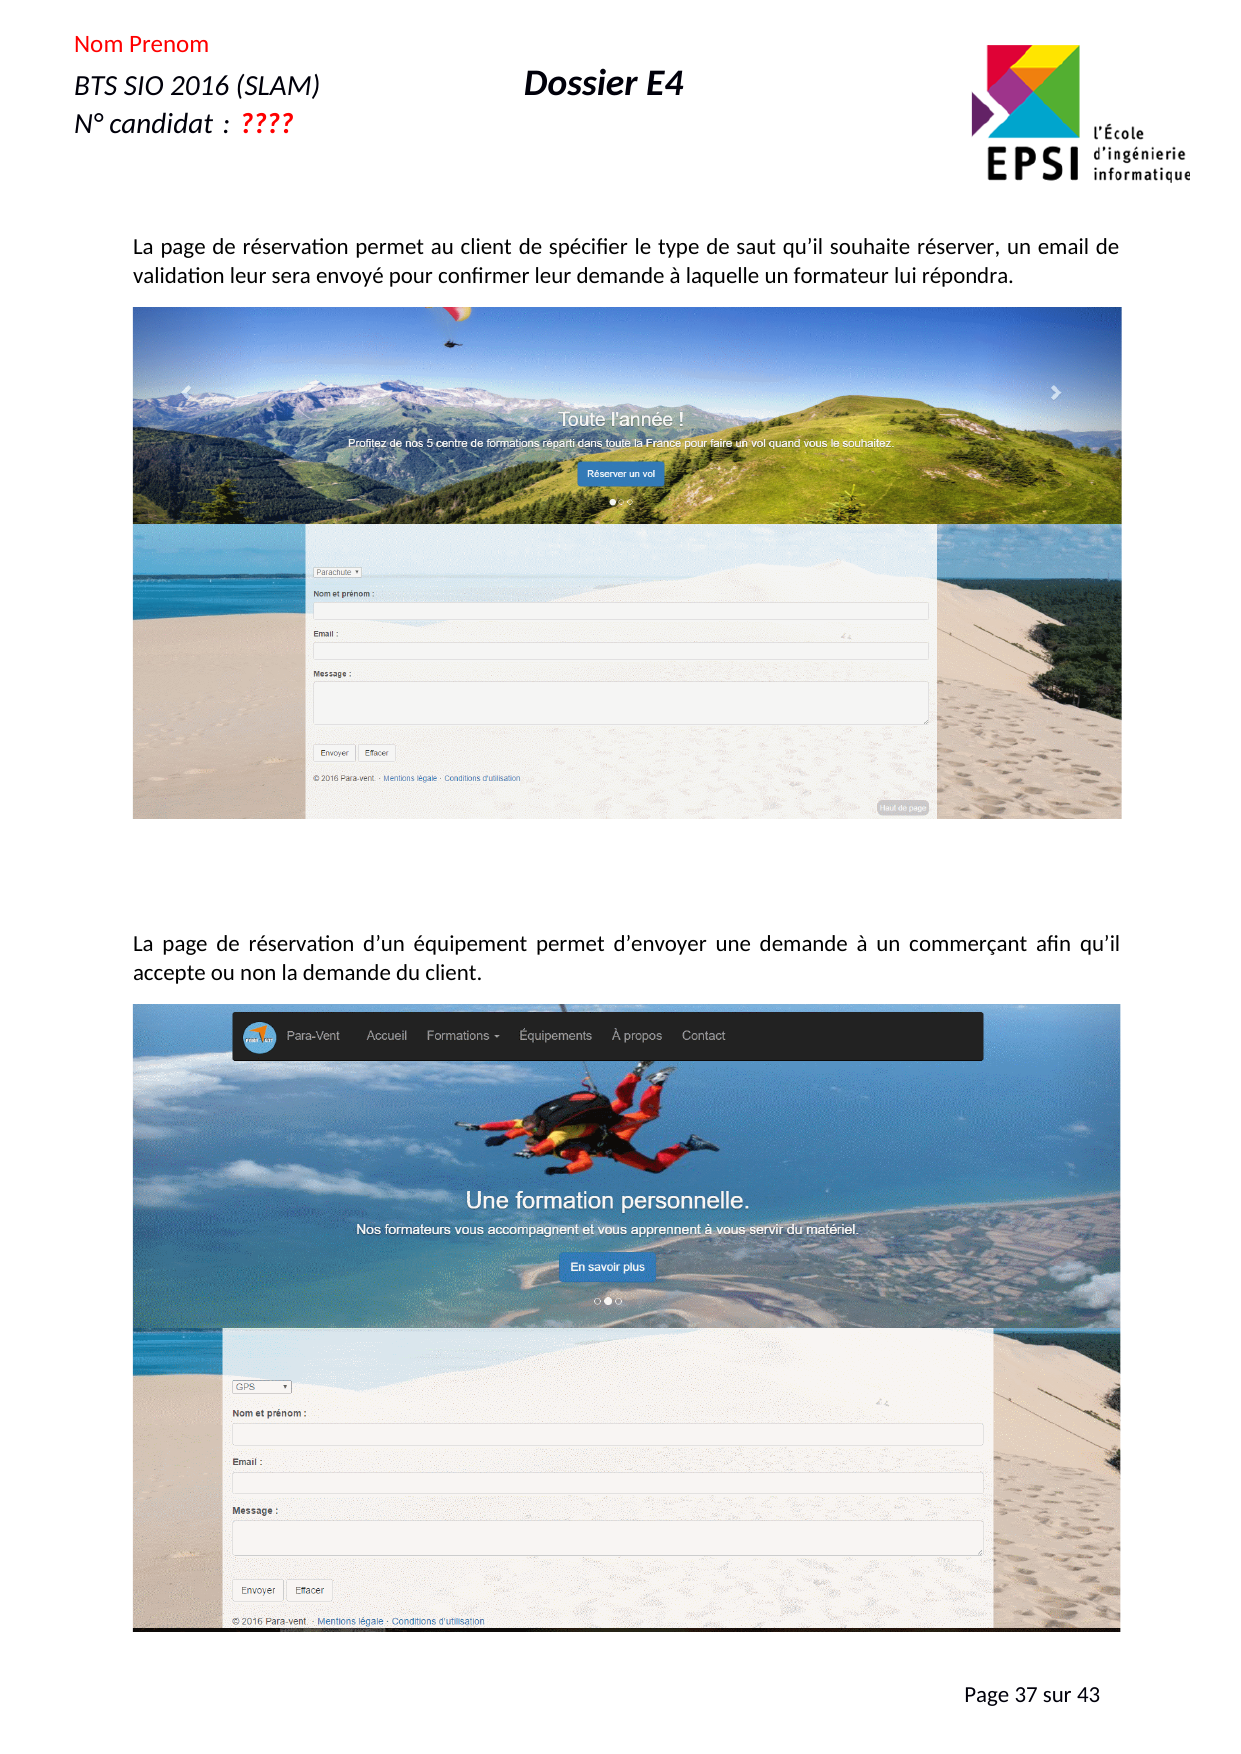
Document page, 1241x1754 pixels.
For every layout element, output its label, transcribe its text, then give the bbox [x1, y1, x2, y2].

text La page de réservation permet au client de spécifier le type de saut qu’il souhaite réserver, un email de validation leur sera envoyé pour confirmer leur demande à laquelle un formateur lui répondra. [133, 232, 1122, 289]
text La page de réservation d’un équipement permet d’envoyer une demande à un commerçant afin qu’il accepte ou non la demande du client. [133, 929, 1122, 986]
